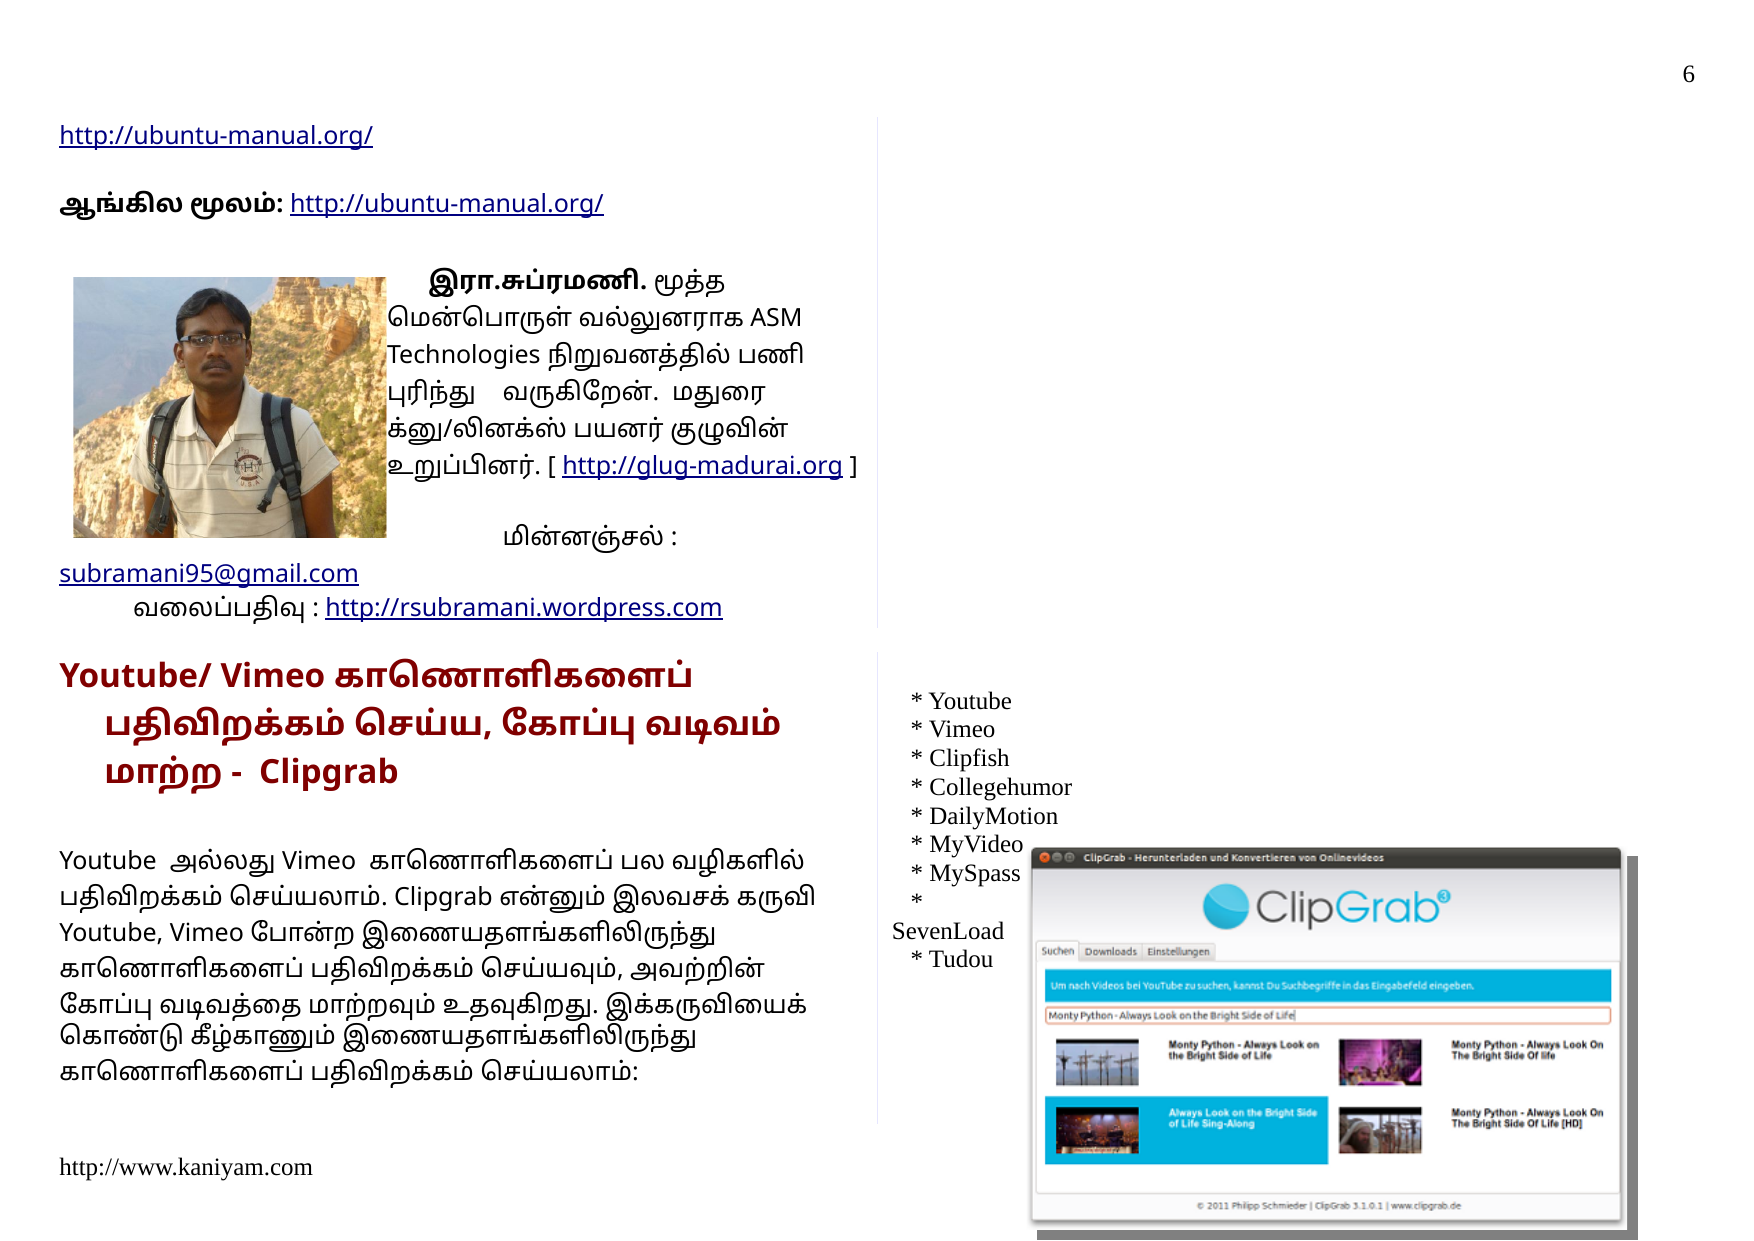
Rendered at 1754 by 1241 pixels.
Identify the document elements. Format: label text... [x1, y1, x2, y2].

text * MyVideo [892, 829, 1695, 858]
text * Collegehumor [892, 772, 1695, 801]
text * Youtube [892, 686, 1695, 714]
text [1638, 858, 1695, 887]
picture [1026, 846, 1628, 1230]
text இரா.சுப்ரமணி. மூத்த மென்பொருள் வல்லுனராக ASM Technologies நிறுவனத்தில் பணி புரிந்து வருகிறேன். மதுரை க்னு/லினக்ஸ் பயனர் குழுவின் உறுப்பினர். [ http://glug-madurai.org ] [59, 263, 862, 484]
text http://ubuntu-manual.org/ ஆங்கில மூலம்: http://ubuntu-manual.org/ [59, 117, 862, 250]
text * MySpass [892, 858, 1026, 887]
text Youtube அல்லது Vimeo காணொளிகளைப் பல வழிகளில் பதிவிறக்கம் செய்யலாம். Clipgrab என்னும் இலவசக் கருவி Youtube, Vimeo போன்ற இணையதளங்களிலிருந்து காணொளிகளைப் பதிவிறக்கம் செய்யவும், அவற்றின் கோப்பு வடிவத்தை மாற்றவும் உதவுகிறது. இக்கருவியைக் கொண்டு கீழ்காணும் இணையதளங்களிலிருந்து காணொளிகளைப் பதிவிறக்கம் செய்யலாம்: [59, 842, 862, 1089]
text * SevenLoad [892, 887, 1026, 944]
text * Vimeo [892, 714, 1695, 743]
text மின்னஞ்சல் : subramani95@gmail.com வலைப்பதிவு : http://rsubramani.wordpress.com [59, 484, 862, 627]
text * Tudou [892, 944, 1026, 973]
picture [73, 277, 387, 538]
text [1638, 944, 1695, 973]
text * Clipfish [892, 743, 1695, 772]
text * DailyMotion [892, 801, 1695, 829]
text [1638, 887, 1695, 944]
subtitle Youtube/ Vimeo காணொளிகளைப் பதிவிறக்கம் செய்ய, கோப்பு வடிவம் மாற்ற - Clipgrab [59, 652, 862, 796]
